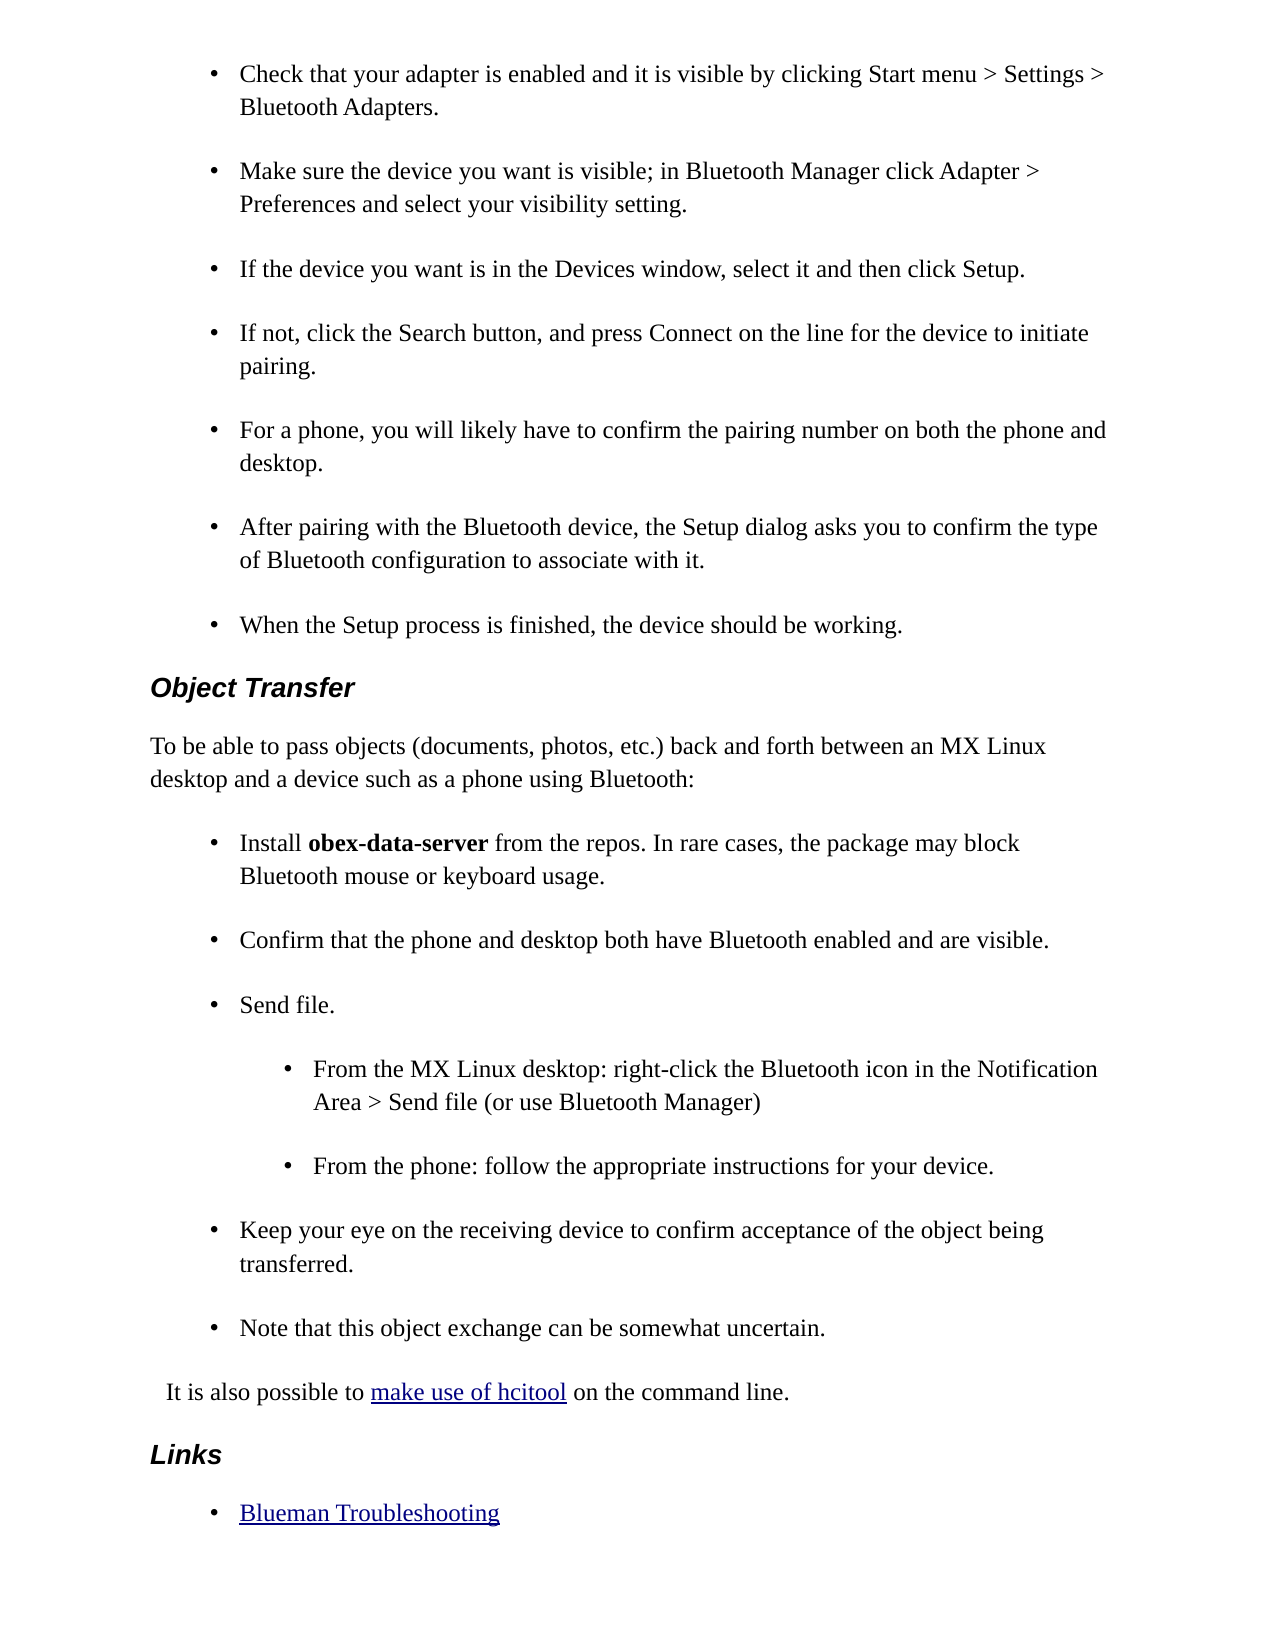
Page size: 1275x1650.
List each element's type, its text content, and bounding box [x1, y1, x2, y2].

text It is also possible to make use of hcitool on the command line. [166, 1377, 1109, 1406]
list Check that your adapter is enabled and it is visible by clicking Start menu > Settings > Bluetooth Adapters. [210, 59, 1109, 121]
list After pairing with the Bluetooth device, the Setup dialog asks you to confirm the type of Bluetooth configuration to associate with it. [210, 512, 1109, 574]
list For a phone, you will likely have to confirm the pairing number on both the phone and desktop. [210, 415, 1109, 477]
list Make sure the device you want is visible; in Bluetooth Manager click Adapter > Preferences and select your visibility setting. [210, 156, 1109, 218]
text To be able to pass objects (documents, photos, etc.) back and forth between an MX Linux desktop and a device such as a phone using Bluetooth: [150, 731, 1125, 793]
list If the device you want is in the Devices window, select it and then click Setup. [210, 254, 1109, 282]
list Install obex-data-server from the repos. In rare cases, the package may block Bluetooth mouse or keyboard usage. [210, 828, 1109, 890]
list Confirm that the phone and desktop both have Bluetooth enabled and are visible. [210, 926, 1109, 954]
list Blueman Troubleshooting [210, 1498, 1109, 1527]
list Note that this object exchange can be somewhat uncertain. [210, 1313, 1109, 1342]
list Keep your eye on the receiving device to confirm acceptance of the object being transferred. [210, 1216, 1109, 1277]
subtitle Object Transfer [150, 671, 1125, 703]
list From the phone: follow the appropriate instructions for your device. [283, 1151, 1109, 1180]
list When the Setup process is finished, the device should be working. [210, 610, 1109, 638]
list From the MX Linux desktop: right-click the Bluetooth icon in the Notification Area > Send file (or use Bluetooth Manager) [283, 1054, 1109, 1116]
list Send file. [210, 990, 1109, 1018]
subtitle Links [150, 1438, 1125, 1470]
list If not, click the Search button, and press Connect on the line for the device to initiate pairing. [210, 318, 1109, 380]
